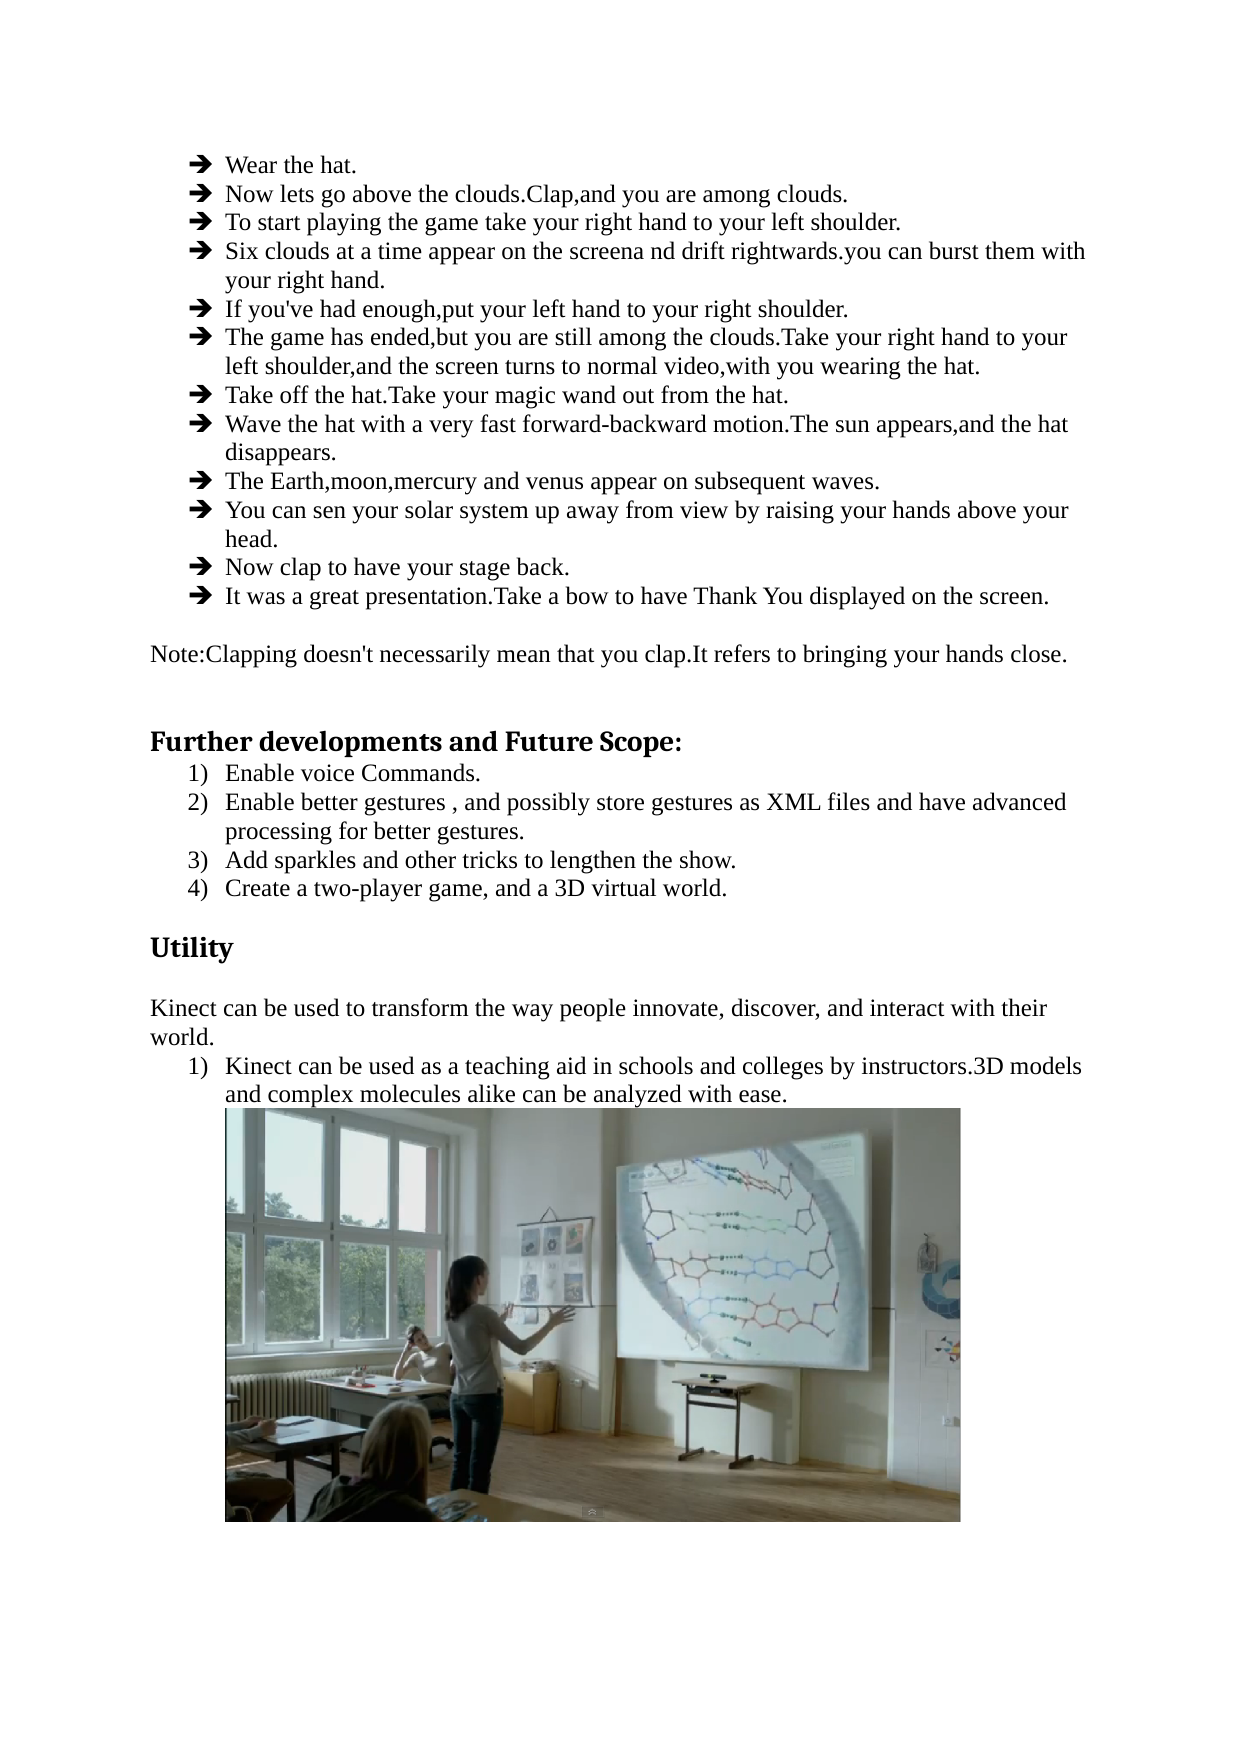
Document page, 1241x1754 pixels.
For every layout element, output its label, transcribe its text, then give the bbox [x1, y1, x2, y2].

text Kinect can be used to transform the way people innovate, discover, and interact with their world. [150, 993, 1090, 1051]
picture [225, 1108, 961, 1522]
list To start playing the game take your right hand to your left shoulder. [187, 207, 1090, 236]
list Wear the hat. [187, 150, 1090, 179]
text Further developments and Future Scope: [150, 725, 1090, 758]
list Now clap to have your stage back. [187, 552, 1090, 581]
list Take off the hat.Take your magic wand out from the hat. [187, 380, 1090, 409]
list If you've had enough,put your left hand to your right shoulder. [187, 294, 1090, 322]
list The Earth,moon,mercury and venus appear on subsequent waves. [187, 466, 1090, 495]
text Note:Clapping doesn't necessarily mean that you clap.It refers to bringing your hands close. [150, 639, 1090, 667]
list Create a two-player game, and a 3D virtual world. [187, 873, 1090, 902]
list Enable better gestures , and possibly store gestures as XML files and have advanced processing for better gestures. [187, 787, 1090, 845]
list Kinect can be used as a teaching aid in schools and colleges by instructors.3D models and complex molecules alike can be analyzed with ease. [187, 1051, 1090, 1522]
list Six clouds at a time appear on the screena nd drift rightwards.you can burst them with your right hand. [187, 236, 1090, 294]
list Now lets go above the clouds.Clap,and you are among clouds. [187, 179, 1090, 207]
list You can sen your solar system up away from view by raising your hands above your head. [187, 495, 1090, 552]
list The game has ended,but you are still among the clouds.Take your right hand to your left shoulder,and the screen turns to normal video,with you wearing the hat. [187, 322, 1090, 380]
list Enable voice Commands. [187, 758, 1090, 787]
list Wave the hat with a very fast forward-backward motion.The sun appears,and the hat disappears. [187, 409, 1090, 466]
list Add sparkles and other tricks to lengthen the show. [187, 845, 1090, 873]
text Utility [150, 931, 1090, 964]
list It was a great presentation.Take a bow to have Thank You displayed on the screen. [187, 581, 1090, 610]
